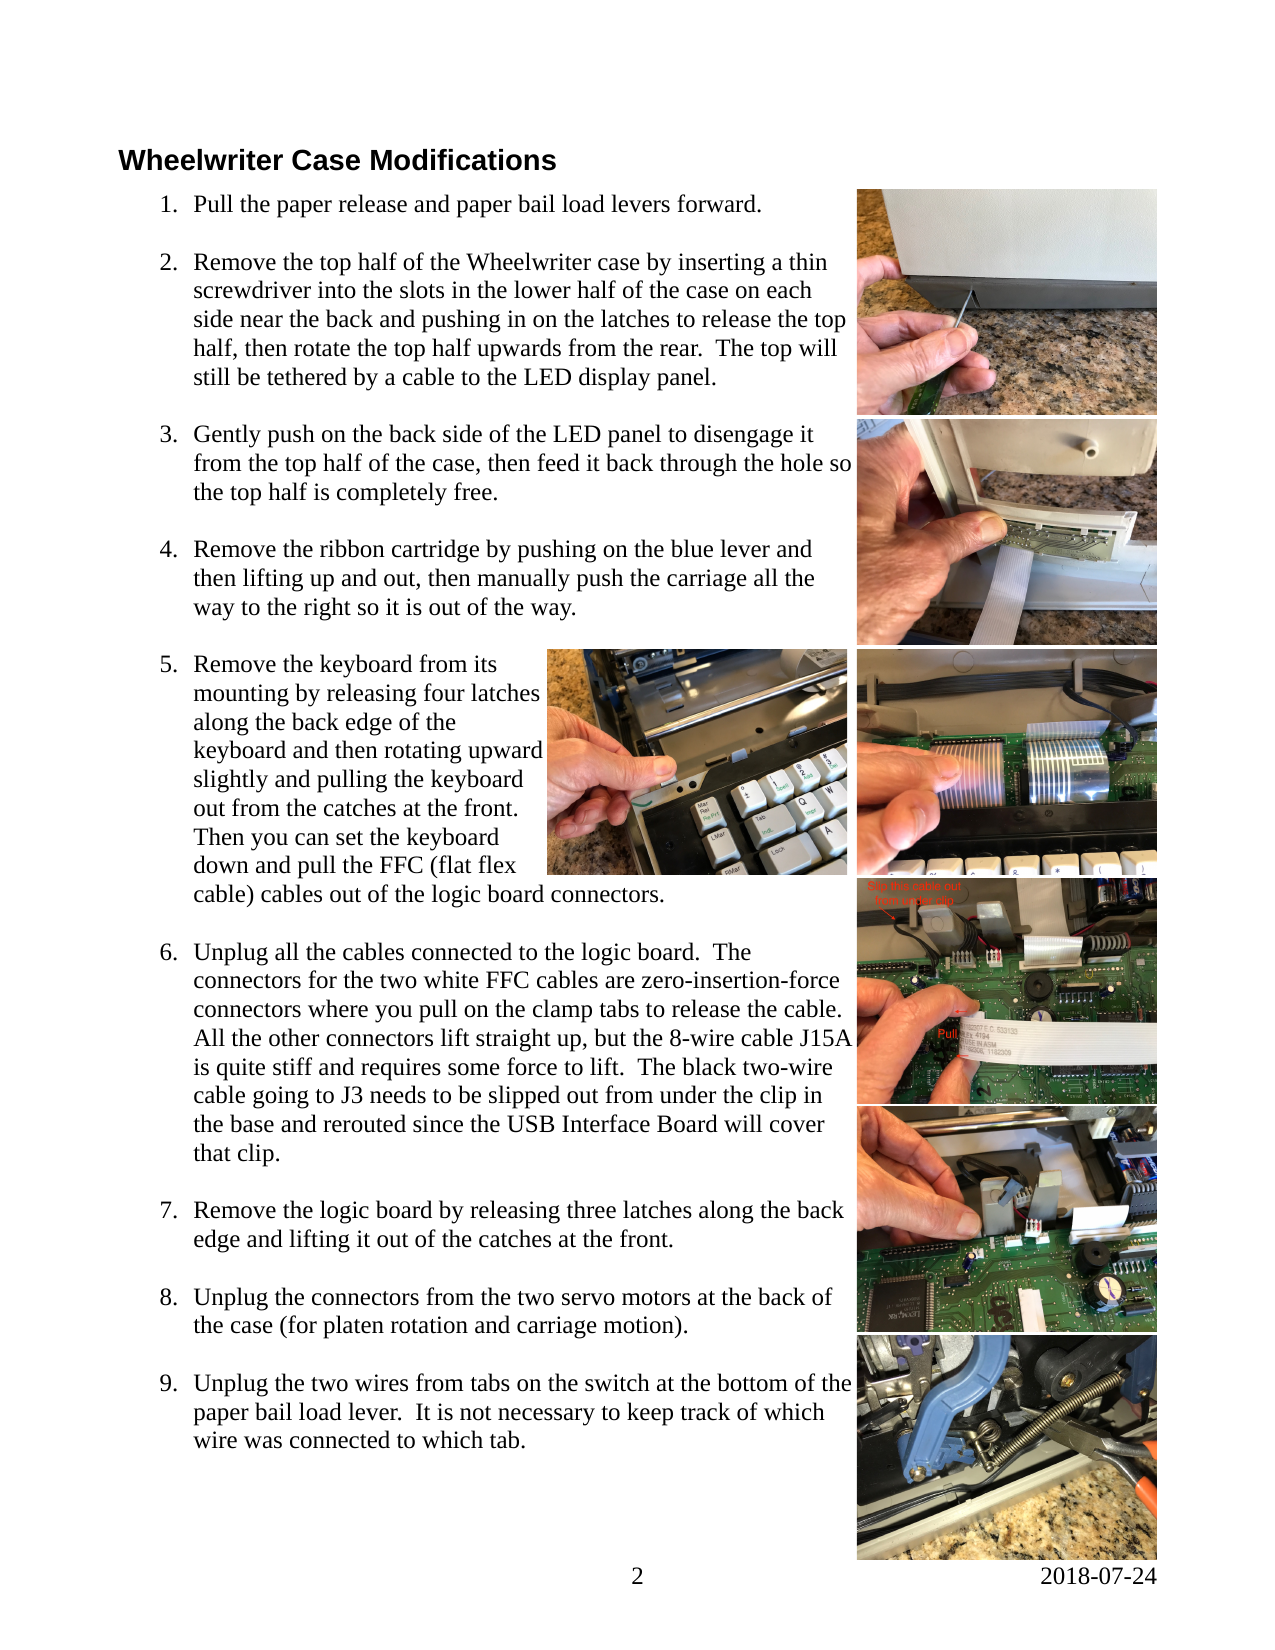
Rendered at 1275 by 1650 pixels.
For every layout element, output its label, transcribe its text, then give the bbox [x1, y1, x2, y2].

picture [547, 649, 848, 875]
list Unplug the two wires from tabs on the switch at the bottom of the paper bail load lever. It is not necessary to keep track of which wire was connected to which tab. [178, 1368, 856, 1512]
list Pull the paper release and paper bail load levers forward. [178, 189, 856, 247]
picture [856, 1335, 1157, 1560]
list Unplug all the cables connected to the logic board. The connectors for the two white FFC cables are zero-insertion-force connectors where you pull on the clamp tabs to release the cable. All the other connectors lift straight up, but the 8-wire cable J15A is quite stiff and requires some force to lift. The black two-wire cable going to J3 needs to be slipped out from under the clip in the base and rerouted since the USB Interface Board will cover that clip. [178, 937, 1157, 1195]
subtitle Wheelwriter Case Modifications [118, 143, 1157, 177]
list Remove the logic board by releasing three latches along the back edge and lifting it out of the catches at the front. [178, 1195, 856, 1253]
picture [856, 189, 1157, 415]
list Unplug the connectors from the two servo motors at the back of the case (for platen rotation and carriage motion). [178, 1282, 1157, 1368]
list Remove the top half of the Wheelwriter case by inserting a thin screwdriver into the slots in the lower half of the case on each side near the back and pushing in on the latches to release the top half, then rotate the top half upwards from the rear. The top will still be tethered by a cable to the LED display panel. [178, 247, 1157, 419]
list Remove the keyboard from its mounting by releasing four latches along the back edge of the keyboard and then rotating upward slightly and pulling the keyboard out from the catches at the front. Then you can set the keyboard down and pull the FFC (flat flex cable) cables out of the logic board connectors. [178, 649, 1157, 908]
picture [856, 649, 1157, 875]
picture [856, 419, 1157, 645]
list Gently push on the back side of the LED panel to disengage it from the top half of the case, then feed it back through the hole so the top half is completely free. [178, 419, 856, 534]
list Remove the ribbon cartridge by pushing on the blue lever and then lifting up and out, then manually push the carriage all the way to the right so it is out of the way. [178, 534, 1157, 649]
picture [856, 878, 1157, 1104]
picture [856, 1106, 1157, 1332]
